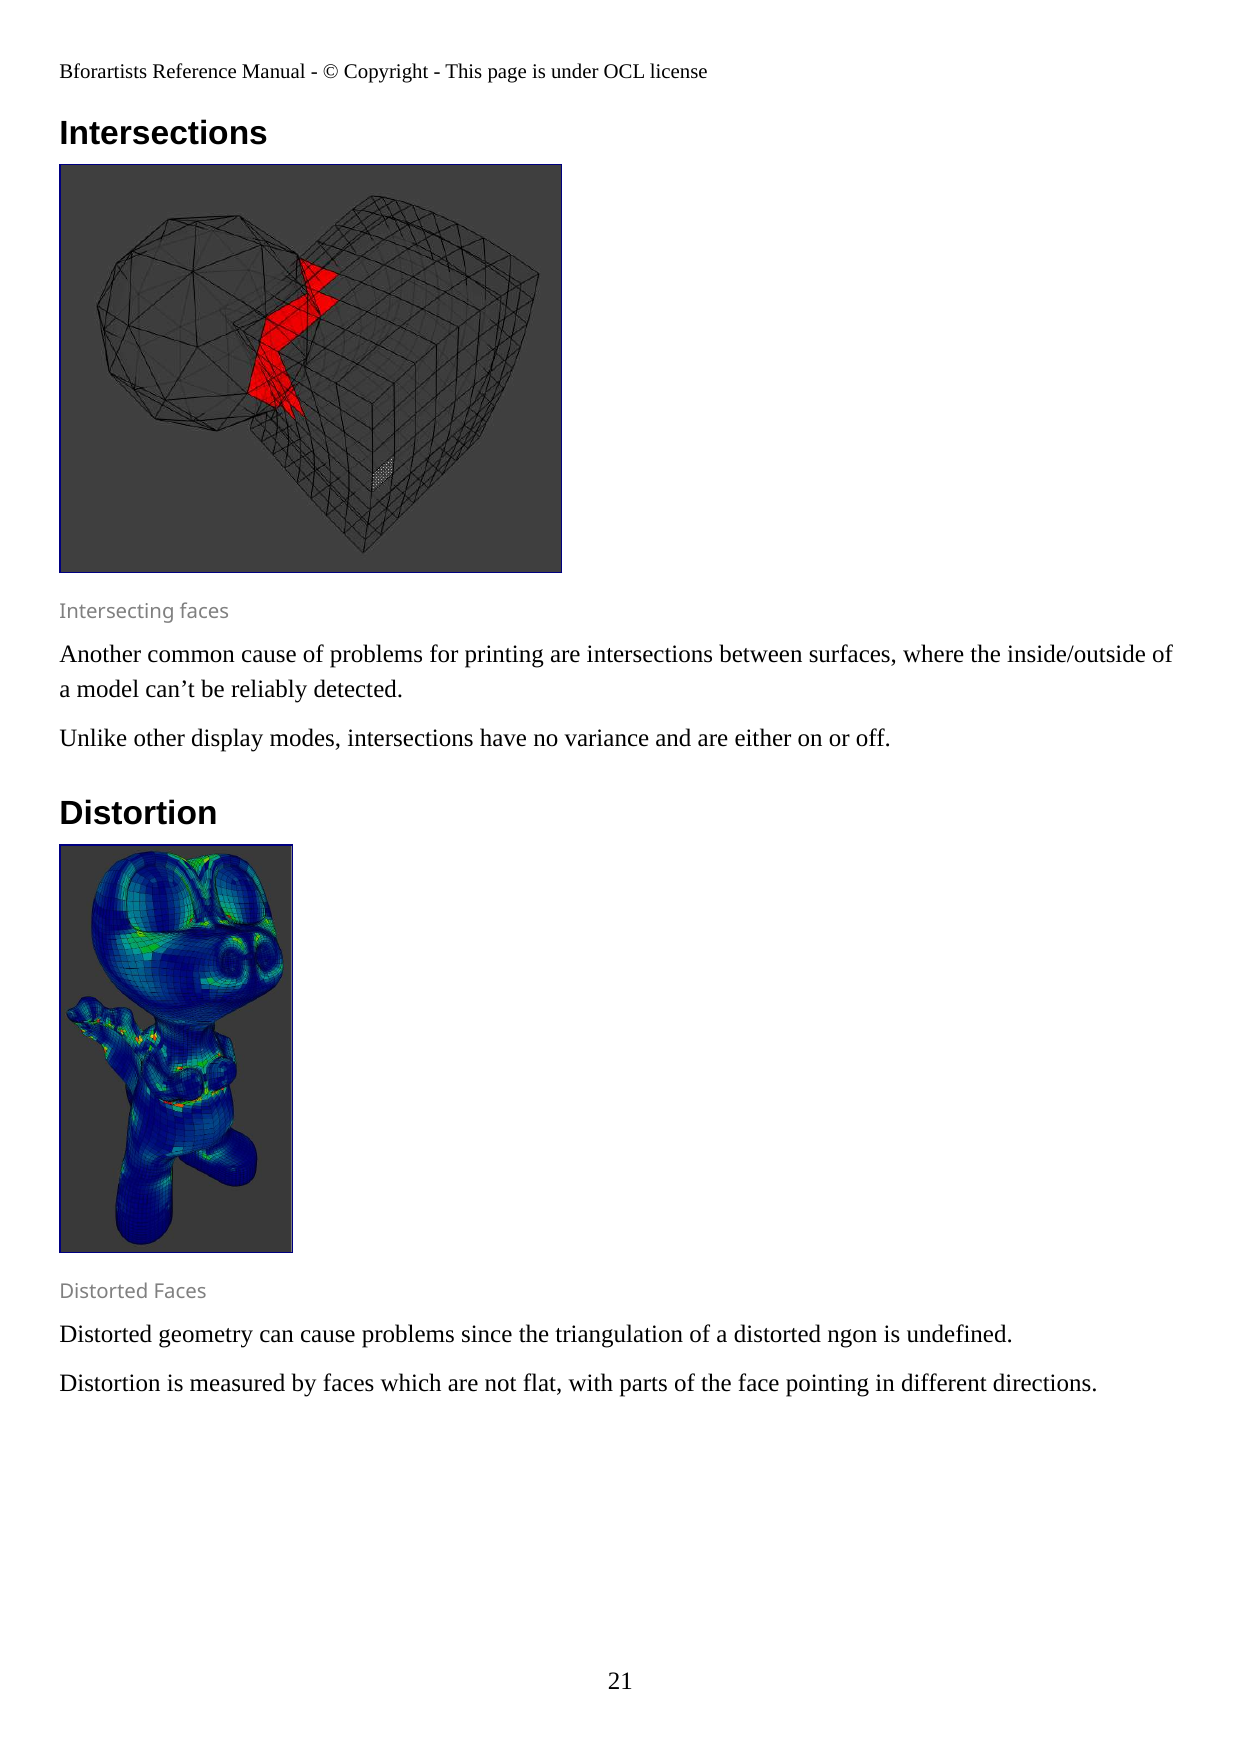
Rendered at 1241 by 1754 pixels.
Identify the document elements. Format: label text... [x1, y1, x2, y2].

text Distorted geometry can cause problems since the triangulation of a distorted ngon is undefined. [59, 1319, 1181, 1348]
picture [61, 165, 561, 572]
text Unlike other display modes, intersections have no variance and are either on or off. [59, 723, 1181, 752]
subtitle Distortion [59, 793, 1181, 831]
text Distorted Faces [59, 1273, 1181, 1305]
text Distortion is measured by faces which are not flat, with parts of the face pointing in different directions. [59, 1368, 1181, 1397]
text Another common cause of problems for printing are intersections between surfaces, where the inside/outside of a model can’t be reliably detected. [59, 639, 1181, 702]
text Intersecting faces [59, 593, 1181, 625]
picture [61, 846, 292, 1252]
subtitle Intersections [59, 113, 1181, 151]
